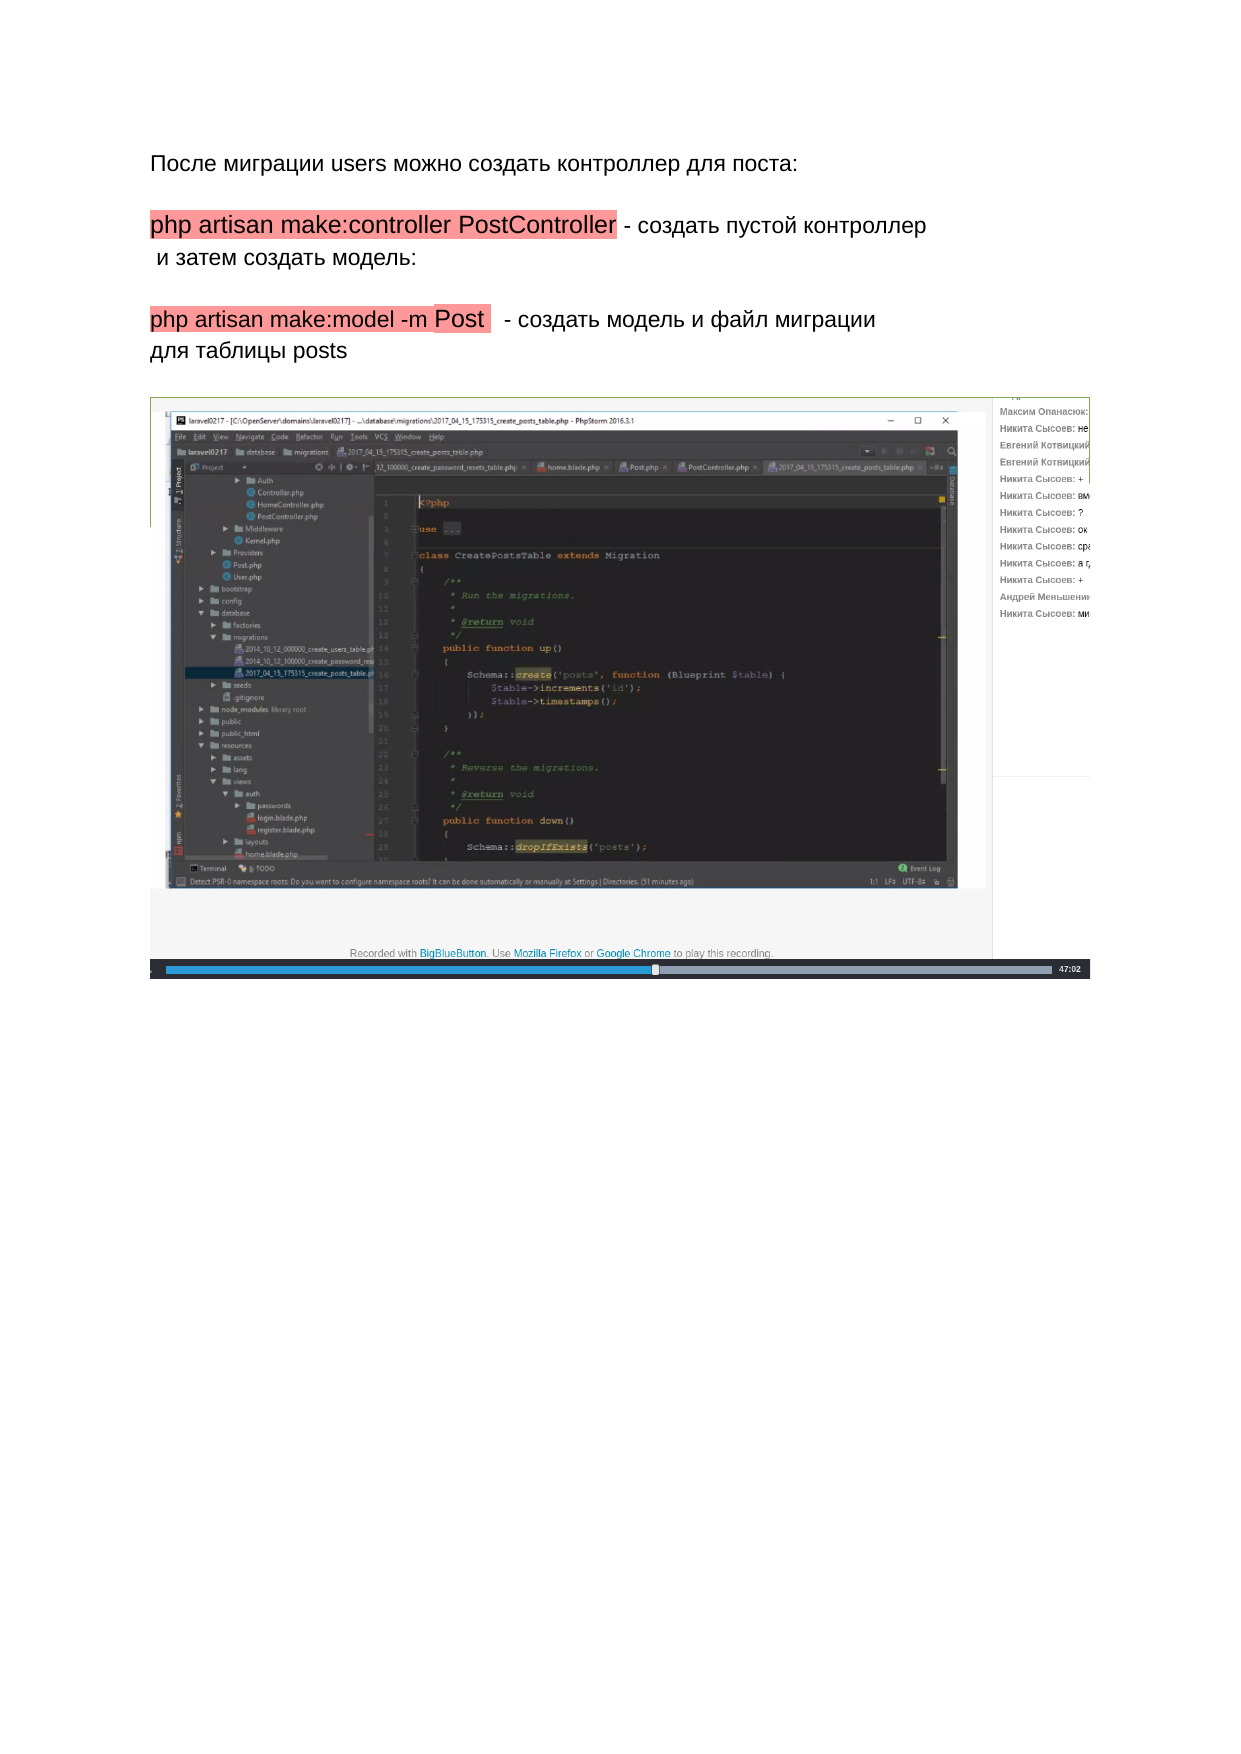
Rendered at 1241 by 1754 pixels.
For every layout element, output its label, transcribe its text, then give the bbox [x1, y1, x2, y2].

text php artisan make:model -m Post - создать модель и файл миграции [150, 304, 1090, 333]
text для таблицы posts [150, 337, 1090, 363]
text и затем создать модель: [150, 243, 1090, 270]
text php artisan make:controller PostController - создать пустой контроллер [150, 210, 1090, 239]
text После миграции users можно создать контроллер для поста: [150, 150, 1090, 176]
picture [150, 397, 1091, 979]
